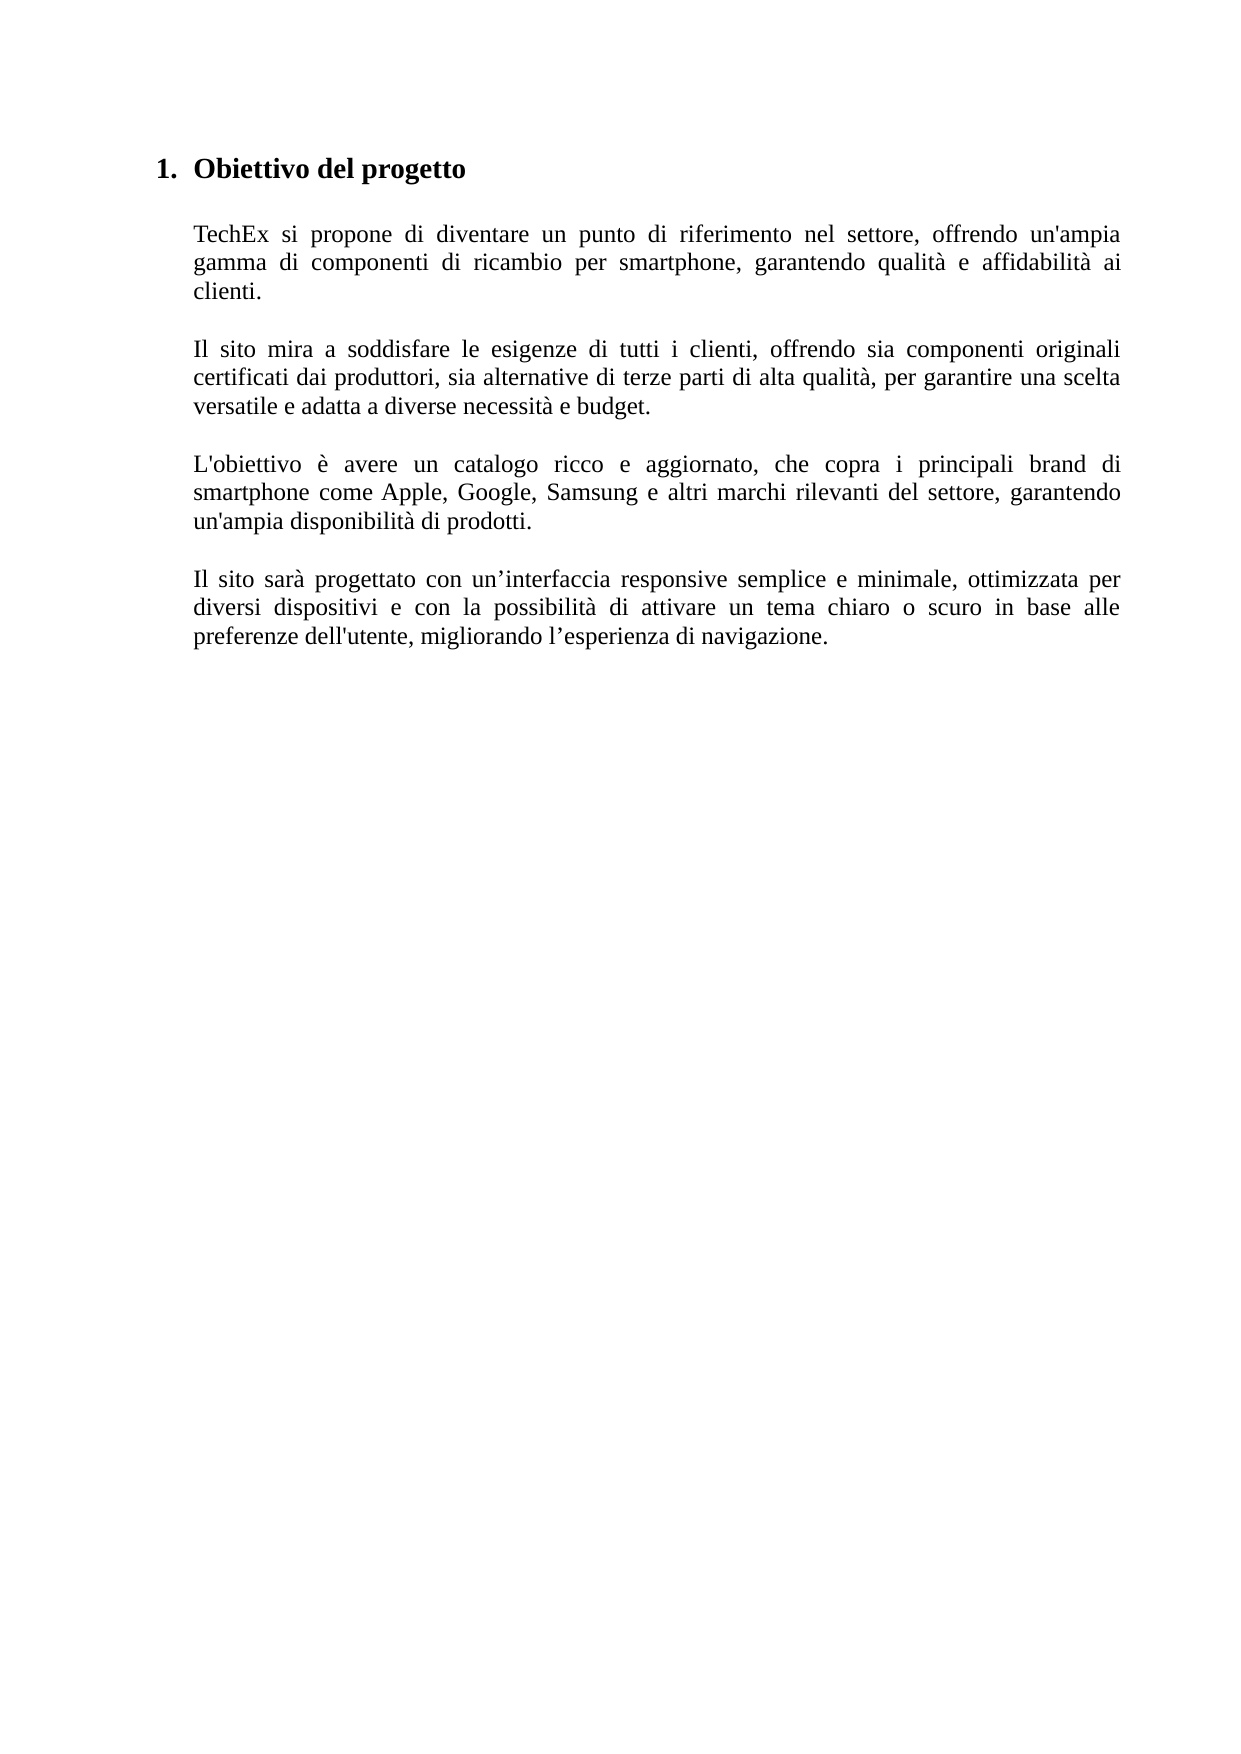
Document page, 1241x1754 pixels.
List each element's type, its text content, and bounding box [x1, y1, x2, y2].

list Obiettivo del progetto [156, 152, 1122, 185]
list L'obiettivo è avere un catalogo ricco e aggiornato, che copra i principali brand di smartphone come Apple, Google, Samsung e altri marchi rilevanti del settore, garantendo un'ampia disponibilità di prodotti. [156, 449, 1122, 535]
list Il sito mira a soddisfare le esigenze di tutti i clienti, offrendo sia componenti originali certificati dai produttori, sia alternative di terze parti di alta qualità, per garantire una scelta versatile e adatta a diverse necessità e budget. [156, 334, 1122, 420]
list Il sito sarà progettato con un’interfaccia responsive semplice e minimale, ottimizzata per diversi dispositivi e con la possibilità di attivare un tema chiaro o scuro in base alle preferenze dell'utente, migliorando l’esperienza di navigazione. [156, 564, 1122, 650]
list TechEx si propone di diventare un punto di riferimento nel settore, offrendo un'ampia gamma di componenti di ricambio per smartphone, garantendo qualità e affidabilità ai clienti. [156, 219, 1122, 305]
